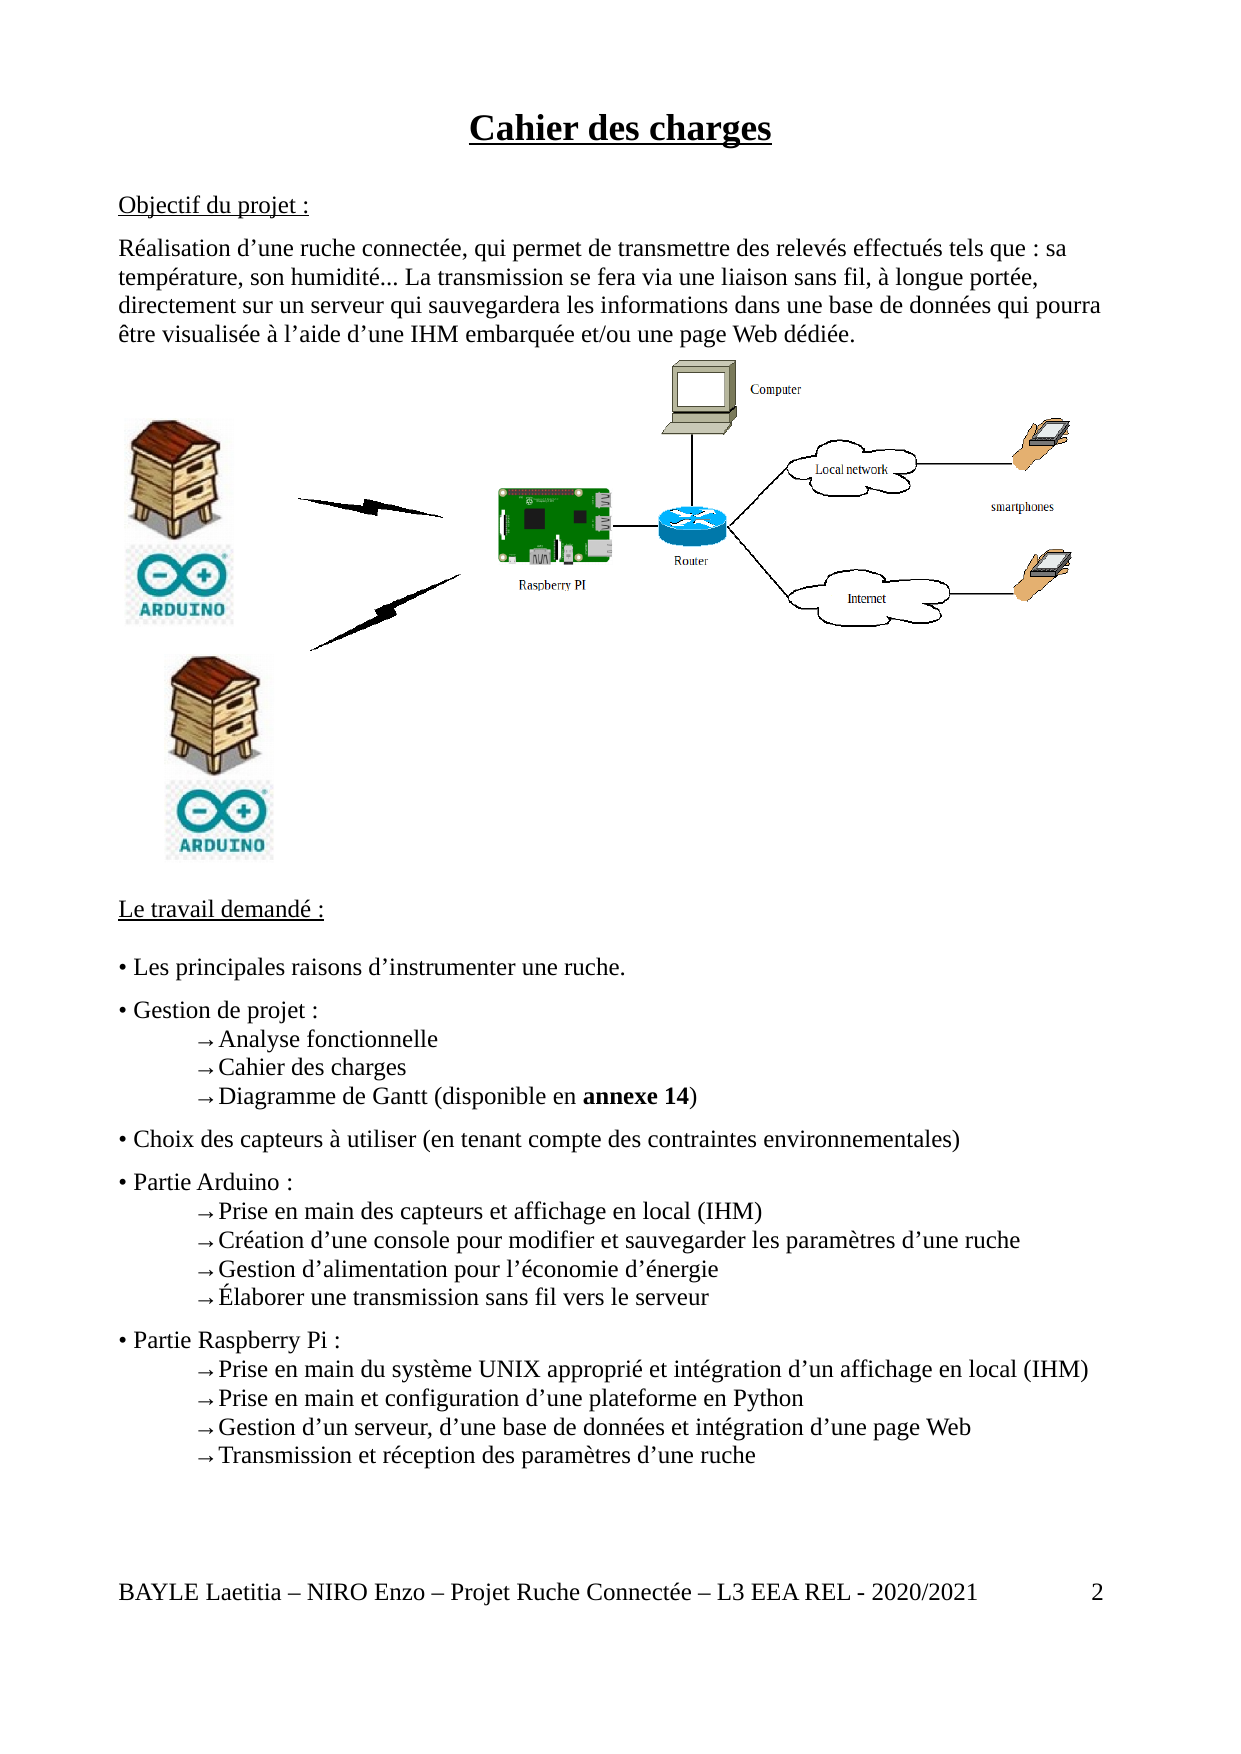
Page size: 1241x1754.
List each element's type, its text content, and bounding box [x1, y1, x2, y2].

text Réalisation d’une ruche connectée, qui permet de transmettre des relevés effectués tels que : sa température, son humidité... La transmission se fera via une liaison sans fil, à longue portée, directement sur un serveur qui sauvegardera les informations dans une base de données qui pourra être visualisée à l’aide d’une IHM embarquée et/ou une page Web dédiée. [118, 233, 1122, 348]
text →Transmission et réception des paramètres d’une ruche [118, 1441, 1122, 1469]
text Objectif du projet : [118, 190, 1122, 219]
text • Partie Arduino : [118, 1167, 1122, 1196]
text →Gestion d’un serveur, d’une base de données et intégration d’une page Web [118, 1412, 1122, 1441]
text →Prise en main des capteurs et affichage en local (IHM) [118, 1196, 1122, 1225]
text • Choix des capteurs à utiliser (en tenant compte des contraintes environnementales) [118, 1124, 1122, 1153]
text →Cahier des charges [118, 1052, 1122, 1081]
text • Partie Raspberry Pi : [118, 1326, 1122, 1354]
text →Élaborer une transmission sans fil vers le serveur [118, 1282, 1122, 1311]
text →Création d’une console pour modifier et sauvegarder les paramètres d’une ruche [118, 1225, 1122, 1254]
text →Prise en main du système UNIX approprié et intégration d’un affichage en local (IHM) [118, 1354, 1122, 1383]
text • Gestion de projet : [118, 995, 1122, 1024]
text →Analyse fonctionnelle [118, 1024, 1122, 1052]
subtitle Cahier des charges [118, 106, 1122, 149]
text →Prise en main et configuration d’une plateforme en Python [118, 1383, 1122, 1412]
text →Diagramme de Gantt (disponible en annexe 14) [118, 1081, 1122, 1110]
text Le travail demandé : [118, 894, 1122, 923]
text →Gestion d’alimentation pour l’économie d’énergie [118, 1254, 1122, 1282]
text • Les principales raisons d’instrumenter une ruche. [118, 952, 1122, 981]
